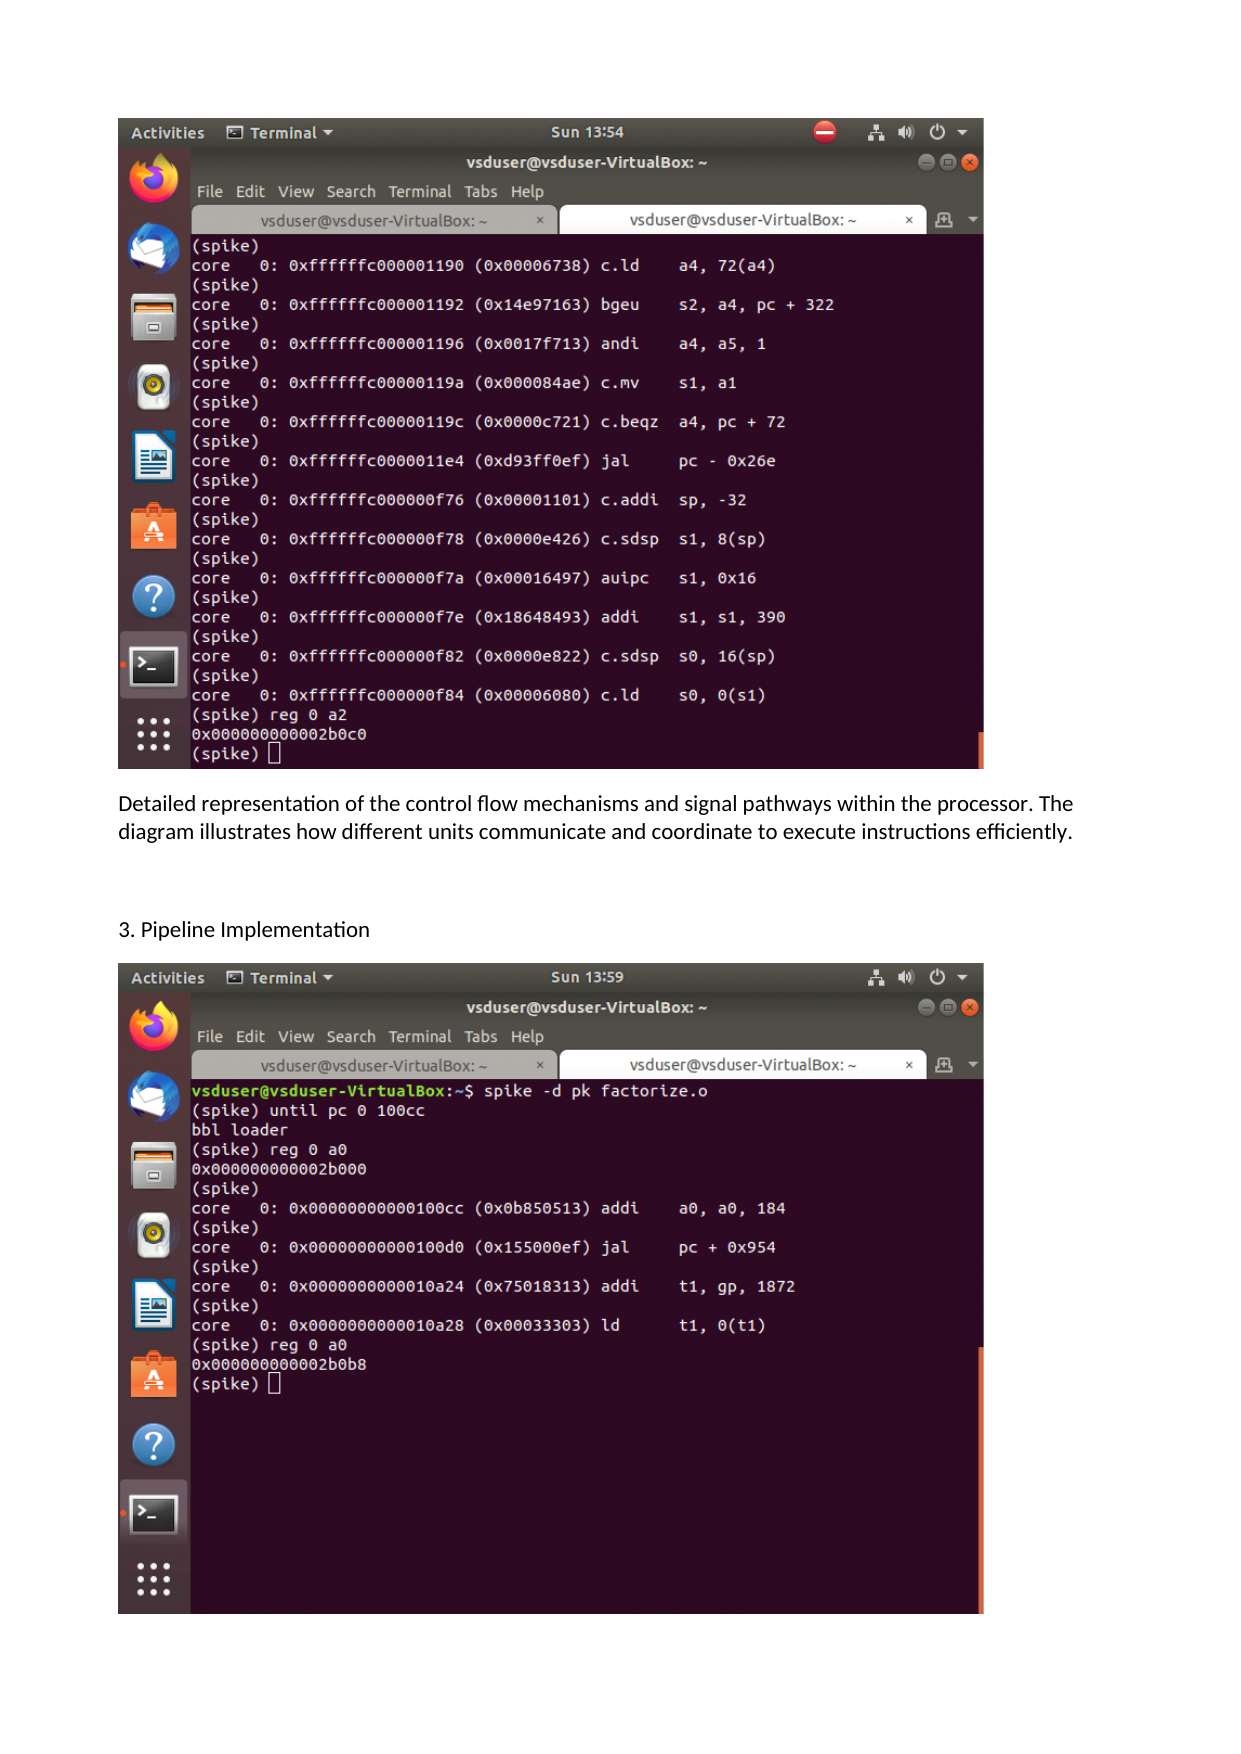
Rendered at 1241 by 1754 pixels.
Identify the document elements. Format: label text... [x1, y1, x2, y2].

text Detailed representation of the control flow mechanisms and signal pathways within the processor. The diagram illustrates how different units communicate and coordinate to execute instructions efficiently. [118, 789, 1122, 845]
text 3. Pipeline Implementation [118, 915, 1122, 943]
